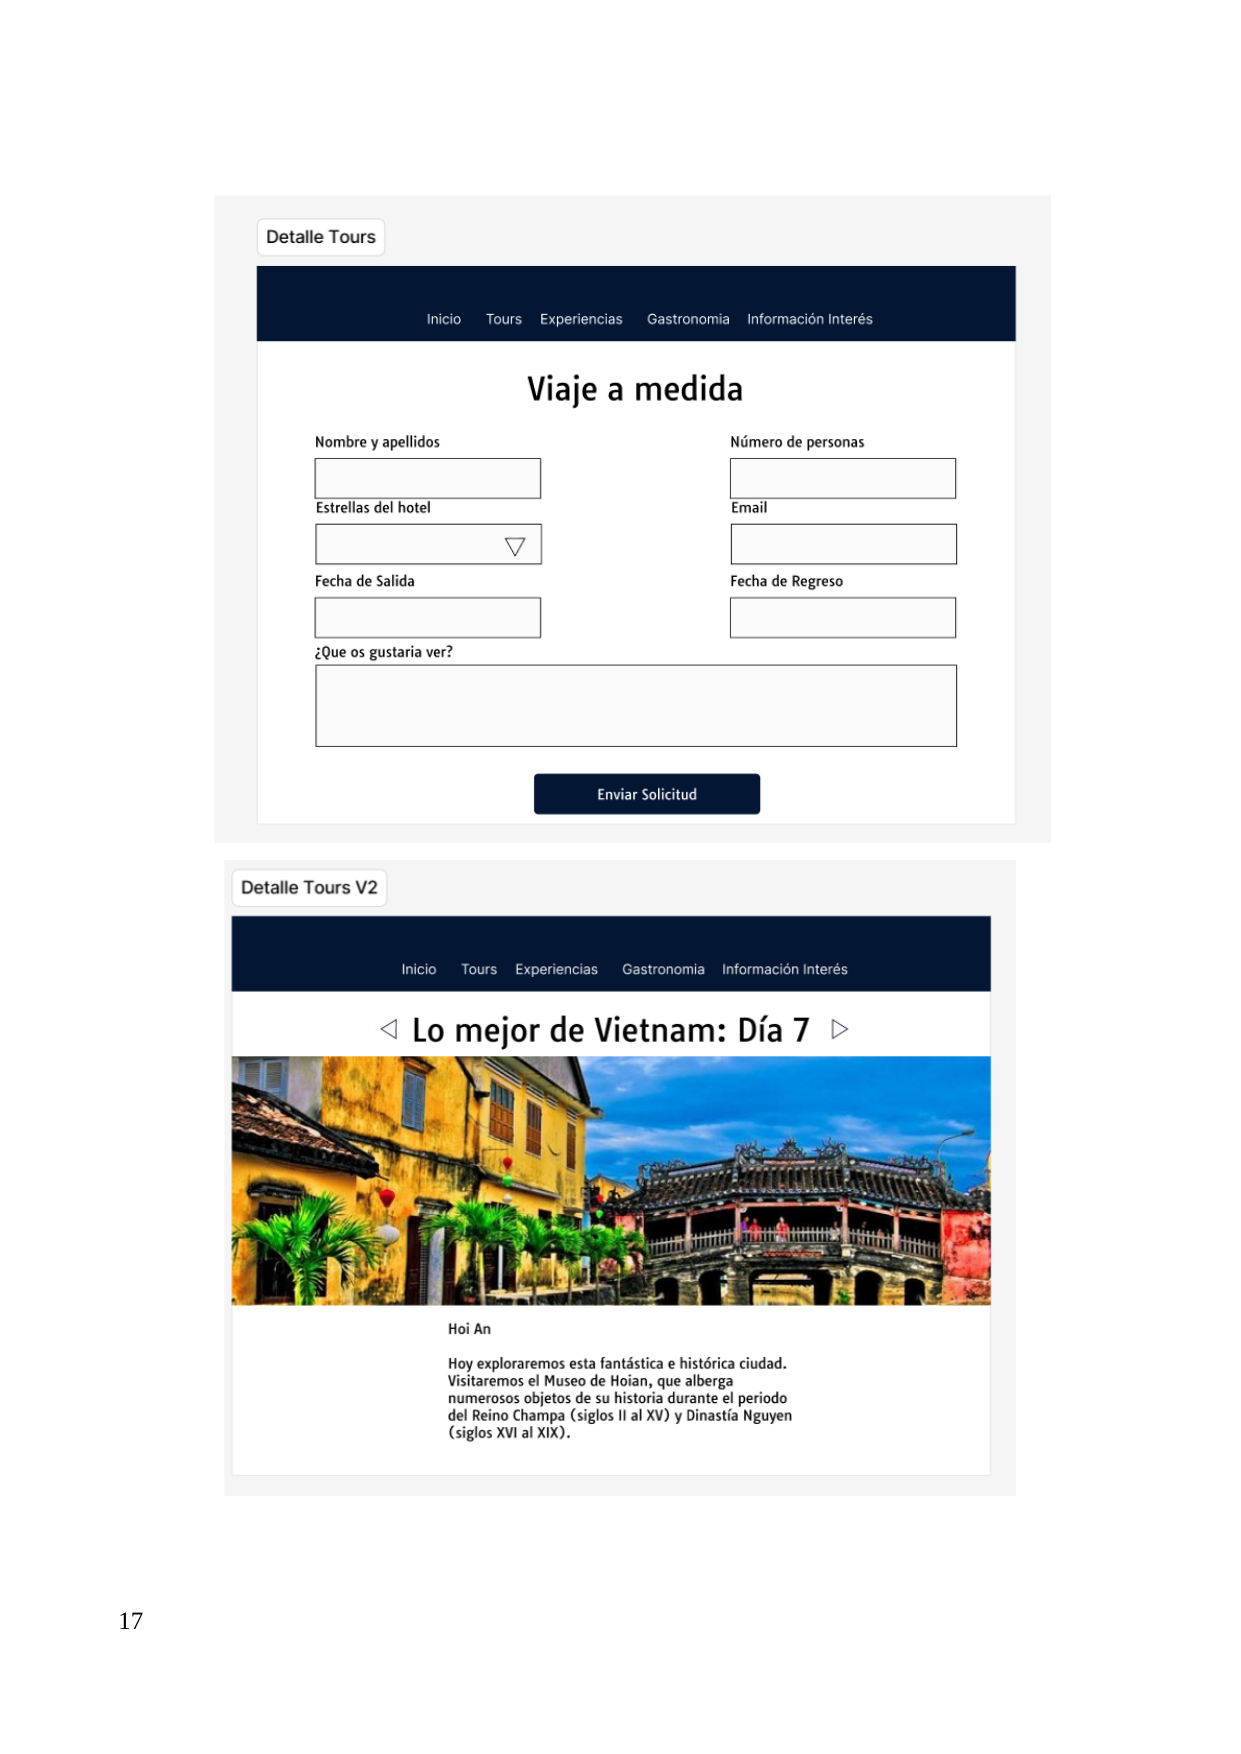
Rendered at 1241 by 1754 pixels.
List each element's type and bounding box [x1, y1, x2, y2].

picture [214, 195, 1051, 843]
picture [224, 860, 1016, 1496]
